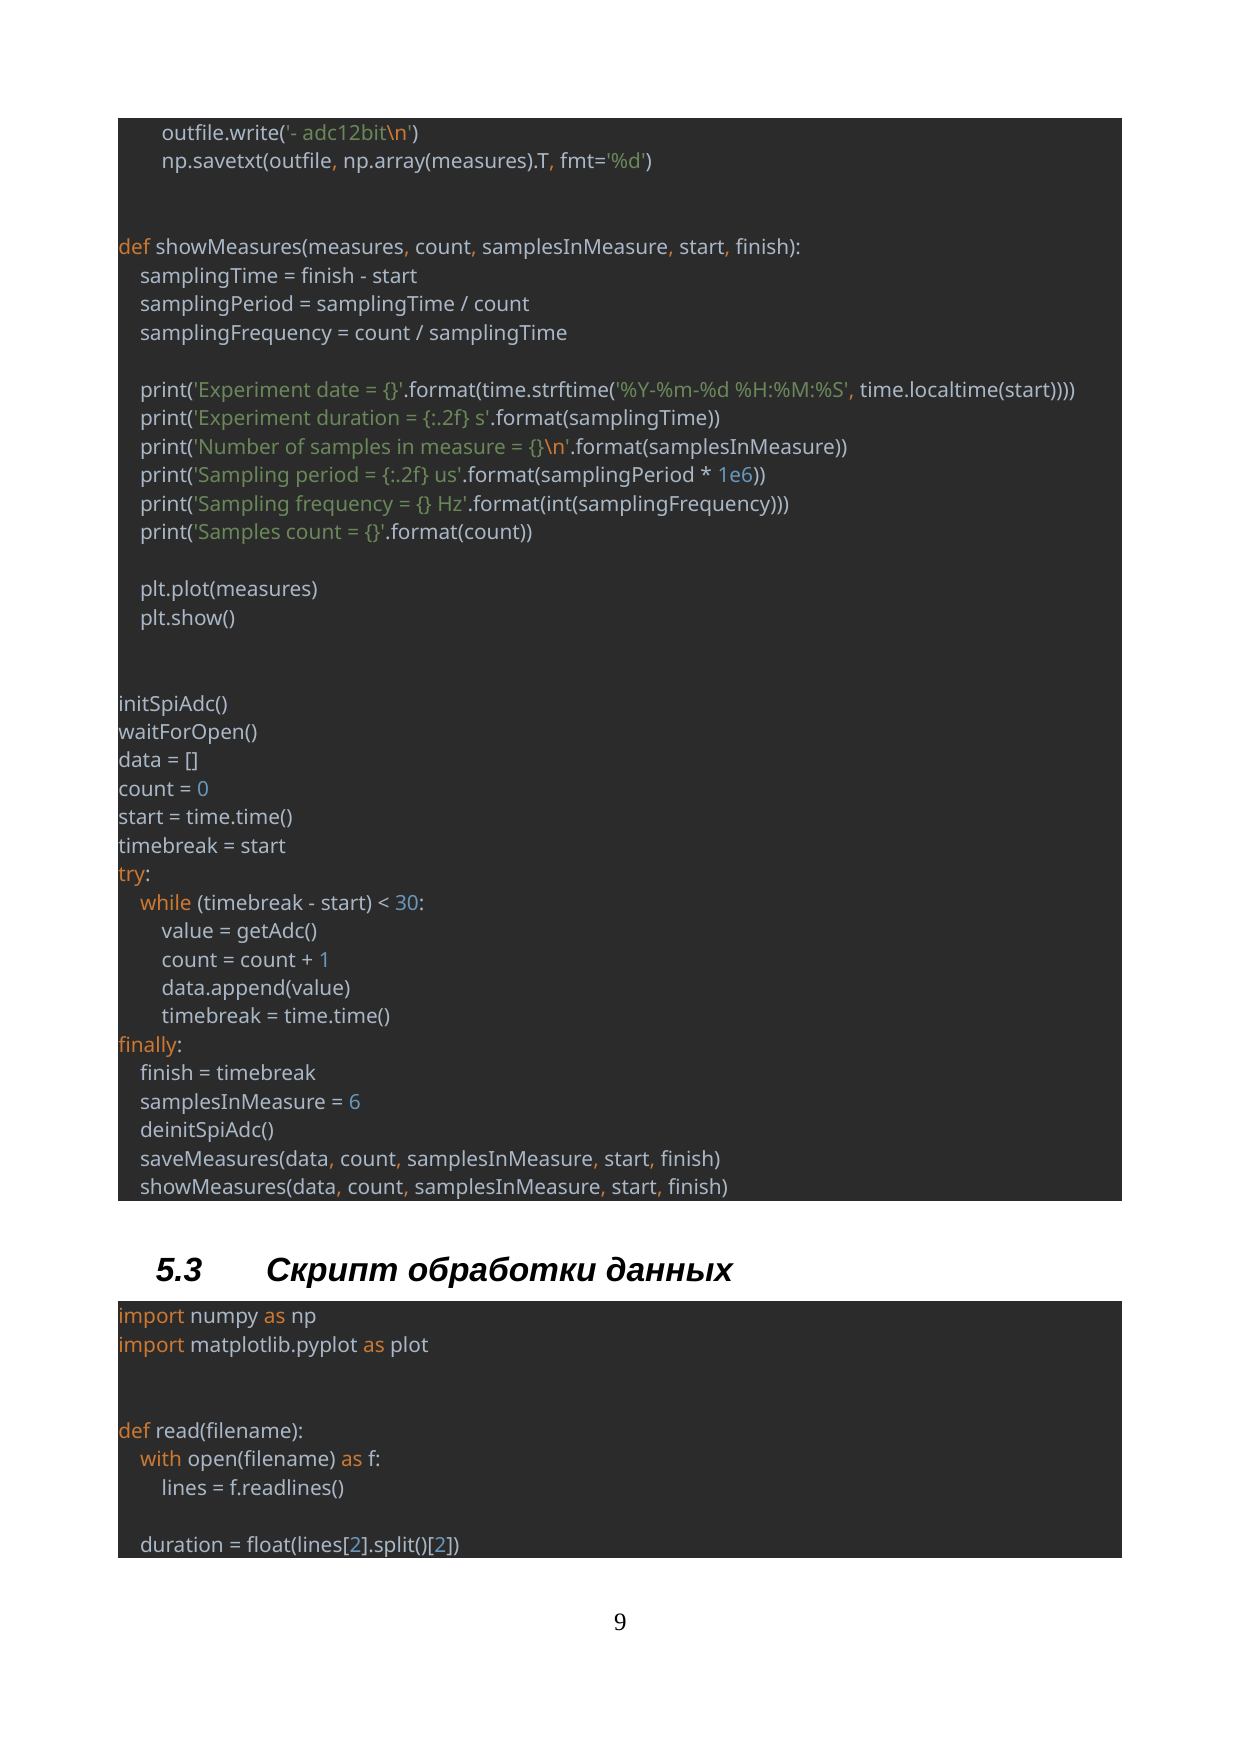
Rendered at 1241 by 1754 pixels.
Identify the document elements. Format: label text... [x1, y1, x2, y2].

text import numpy as np import matplotlib.pyplot as plot def read(filename): with open(filename) as f: lines = f.readlines() duration = float(lines[2].split()[2]) [118, 1301, 1122, 1558]
subtitle Скрипт обработки данных [156, 1250, 1122, 1289]
text outfile.write('- adc12bit\n') np.savetxt(outfile, np.array(measures).T, fmt='%d') def showMeasures(measures, count, samplesInMeasure, start, finish): samplingTime = finish - start samplingPeriod = samplingTime / count samplingFrequency = count / samplingTime print('Experiment date = {}'.format(time.strftime('%Y-%m-%d %H:%M:%S', time.localtime(start)))) print('Experiment duration = {:.2f} s'.format(samplingTime)) print('Number of samples in measure = {}\n'.format(samplesInMeasure)) print('Sampling period = {:.2f} us'.format(samplingPeriod * 1e6)) print('Sampling frequency = {} Hz'.format(int(samplingFrequency))) print('Samples count = {}'.format(count)) plt.plot(measures) plt.show() initSpiAdc() waitForOpen() data = [] count = 0 start = time.time() timebreak = start try: while (timebreak - start) < 30: value = getAdc() count = count + 1 data.append(value) timebreak = time.time() finally: finish = timebreak samplesInMeasure = 6 deinitSpiAdc() saveMeasures(data, count, samplesInMeasure, start, finish) showMeasures(data, count, samplesInMeasure, start, finish) [118, 118, 1122, 1201]
